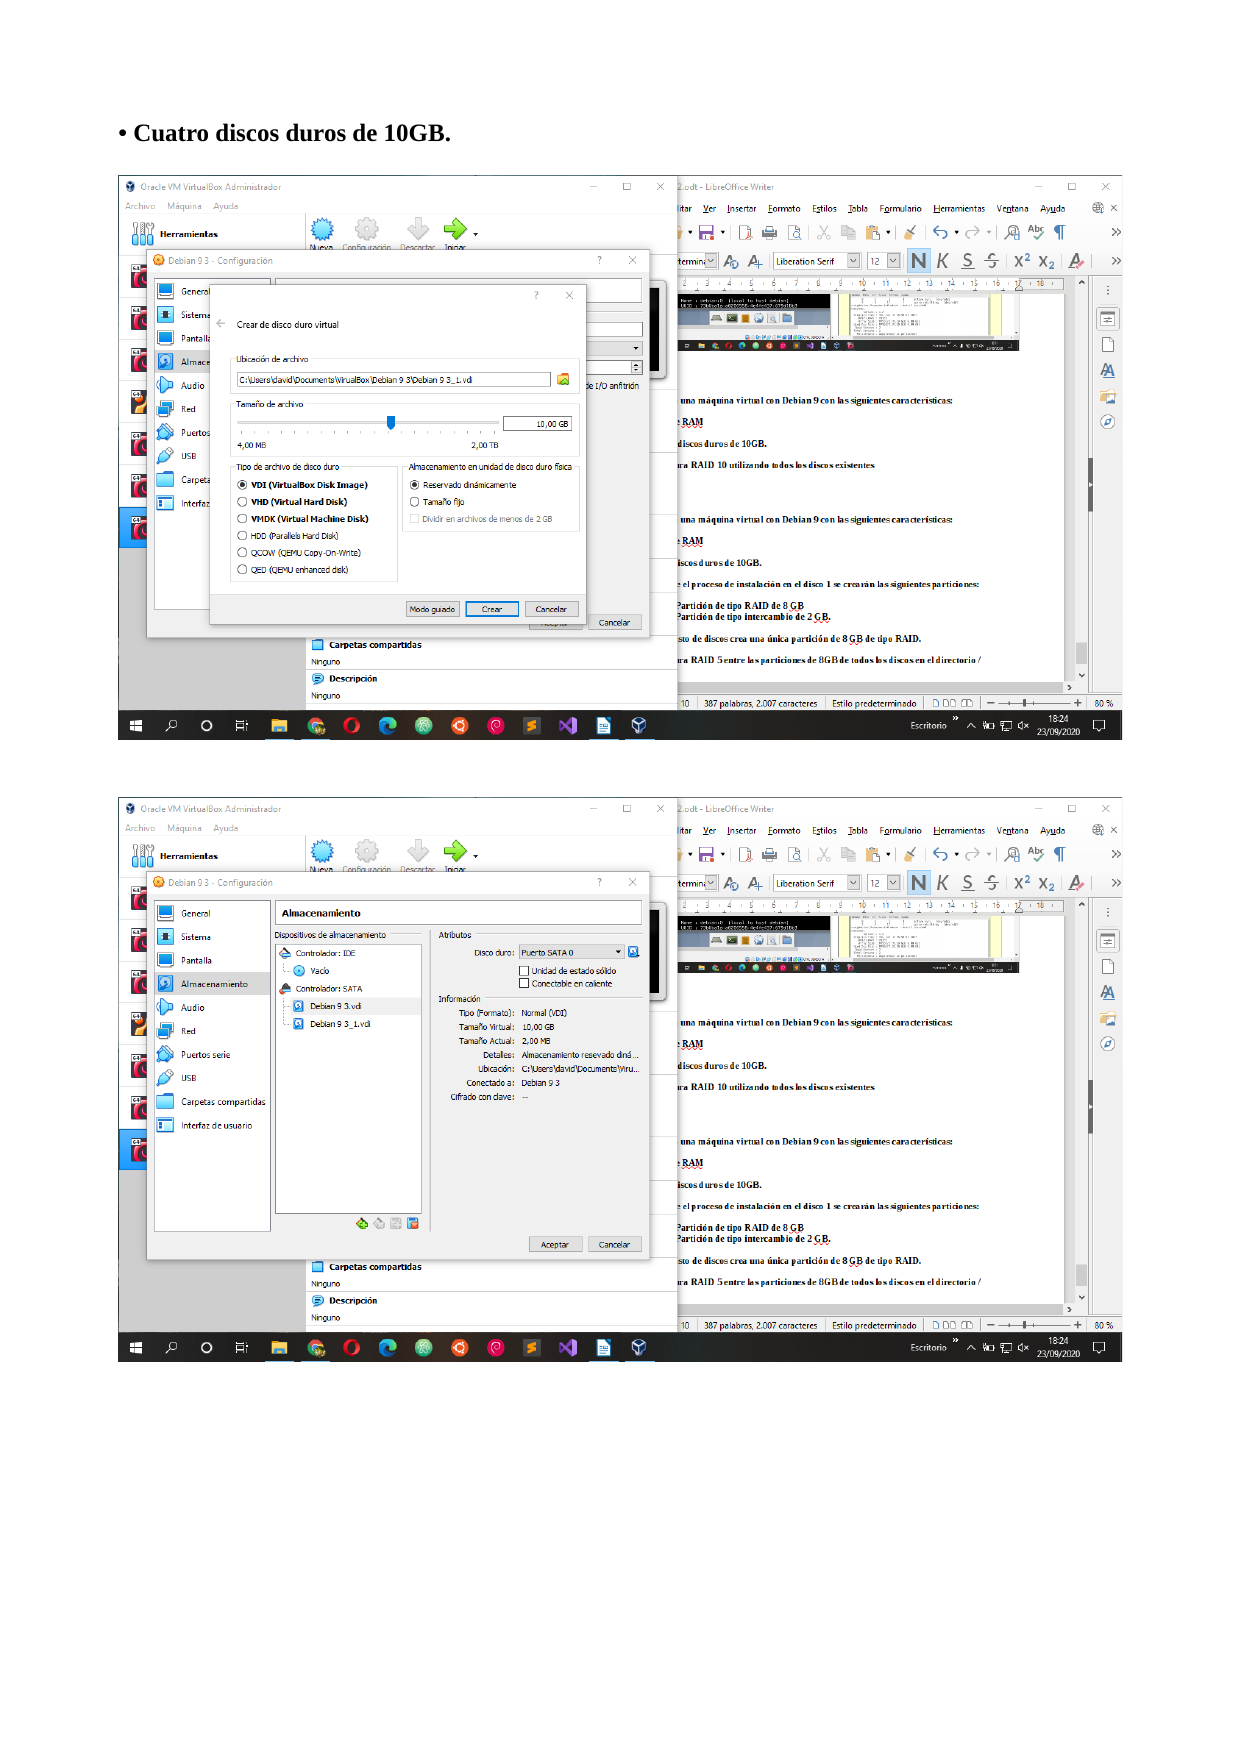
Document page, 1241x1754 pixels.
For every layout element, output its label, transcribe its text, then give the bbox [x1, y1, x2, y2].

picture [118, 175, 1123, 740]
picture [118, 797, 1123, 1362]
text • Cuatro discos duros de 10GB. [118, 118, 1122, 147]
